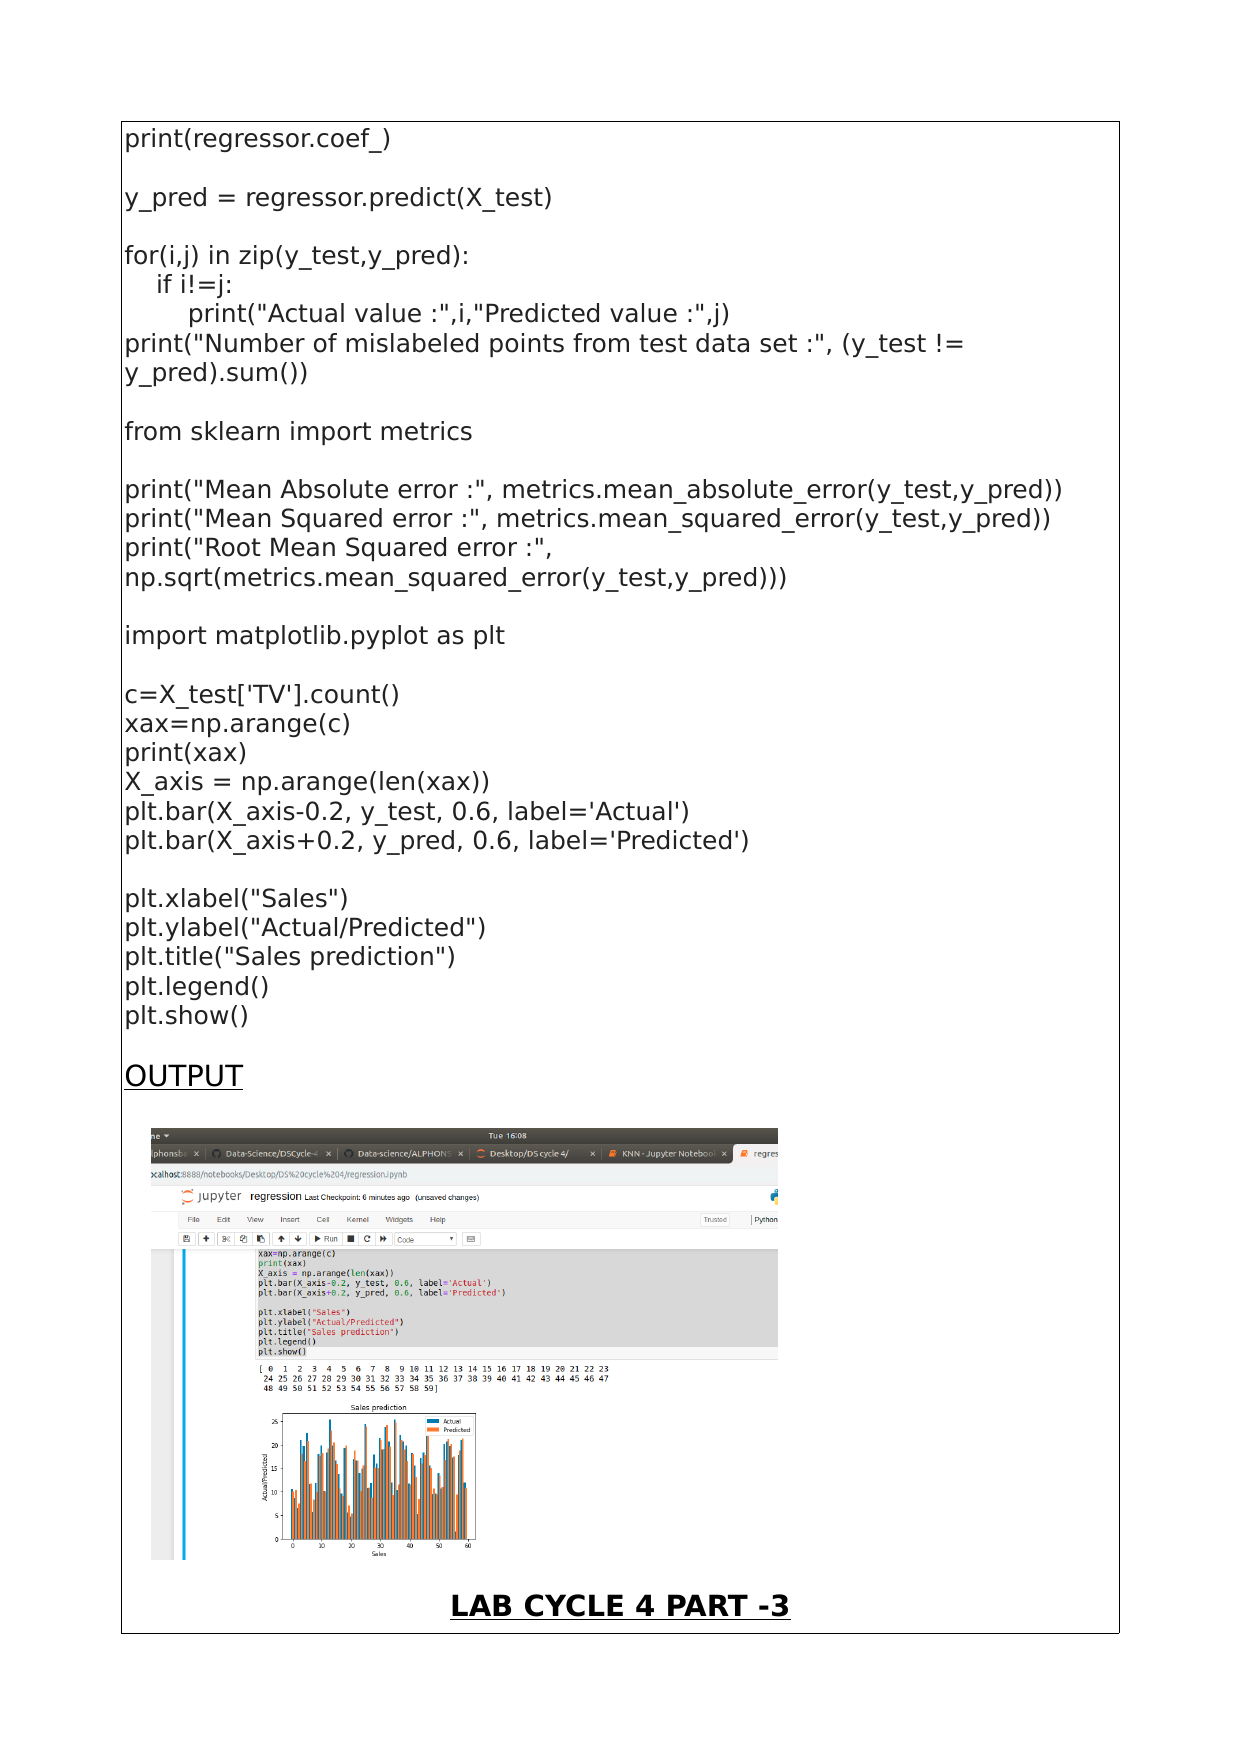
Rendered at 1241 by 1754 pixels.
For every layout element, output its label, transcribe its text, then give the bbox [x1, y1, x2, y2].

text plt.title("Sales prediction") [124, 943, 1116, 972]
list LAB CYCLE 4 PART -3 [124, 1589, 1116, 1623]
text plt.bar(X_axis+0.2, y_pred, 0.6, label='Predicted') [124, 826, 1116, 855]
text plt.ylabel("Actual/Predicted") [124, 913, 1116, 943]
text OUTPUT [124, 1059, 1116, 1093]
text if i!=j: [124, 271, 1116, 300]
text X_axis = np.arange(len(xax)) [124, 768, 1116, 797]
text plt.legend() [124, 972, 1116, 1001]
text print("Actual value :",i,"Predicted value :",j) [124, 300, 1116, 329]
text print("Mean Squared error :", metrics.mean_squared_error(y_test,y_pred)) [124, 504, 1116, 534]
text print("Number of mislabeled points from test data set :", (y_test != y_pred).sum()) [124, 329, 1116, 387]
text for(i,j) in zip(y_test,y_pred): [124, 241, 1116, 271]
text import matplotlib.pyplot as plt [124, 621, 1116, 651]
text print(regressor.coef_) [124, 124, 1116, 153]
text c=X_test['TV'].count() [124, 680, 1116, 709]
text print(xax) [124, 738, 1116, 768]
text print("Mean Absolute error :", metrics.mean_absolute_error(y_test,y_pred)) [124, 475, 1116, 504]
text xax=np.arange(c) [124, 709, 1116, 738]
text plt.xlabel("Sales") [124, 884, 1116, 913]
text plt.bar(X_axis-0.2, y_test, 0.6, label='Actual') [124, 797, 1116, 826]
text plt.show() [124, 1001, 1116, 1030]
text from sklearn import metrics [124, 417, 1116, 446]
text y_pred = regressor.predict(X_test) [124, 183, 1116, 212]
text print("Root Mean Squared error :", np.sqrt(metrics.mean_squared_error(y_test,y_pred))) [124, 534, 1116, 592]
